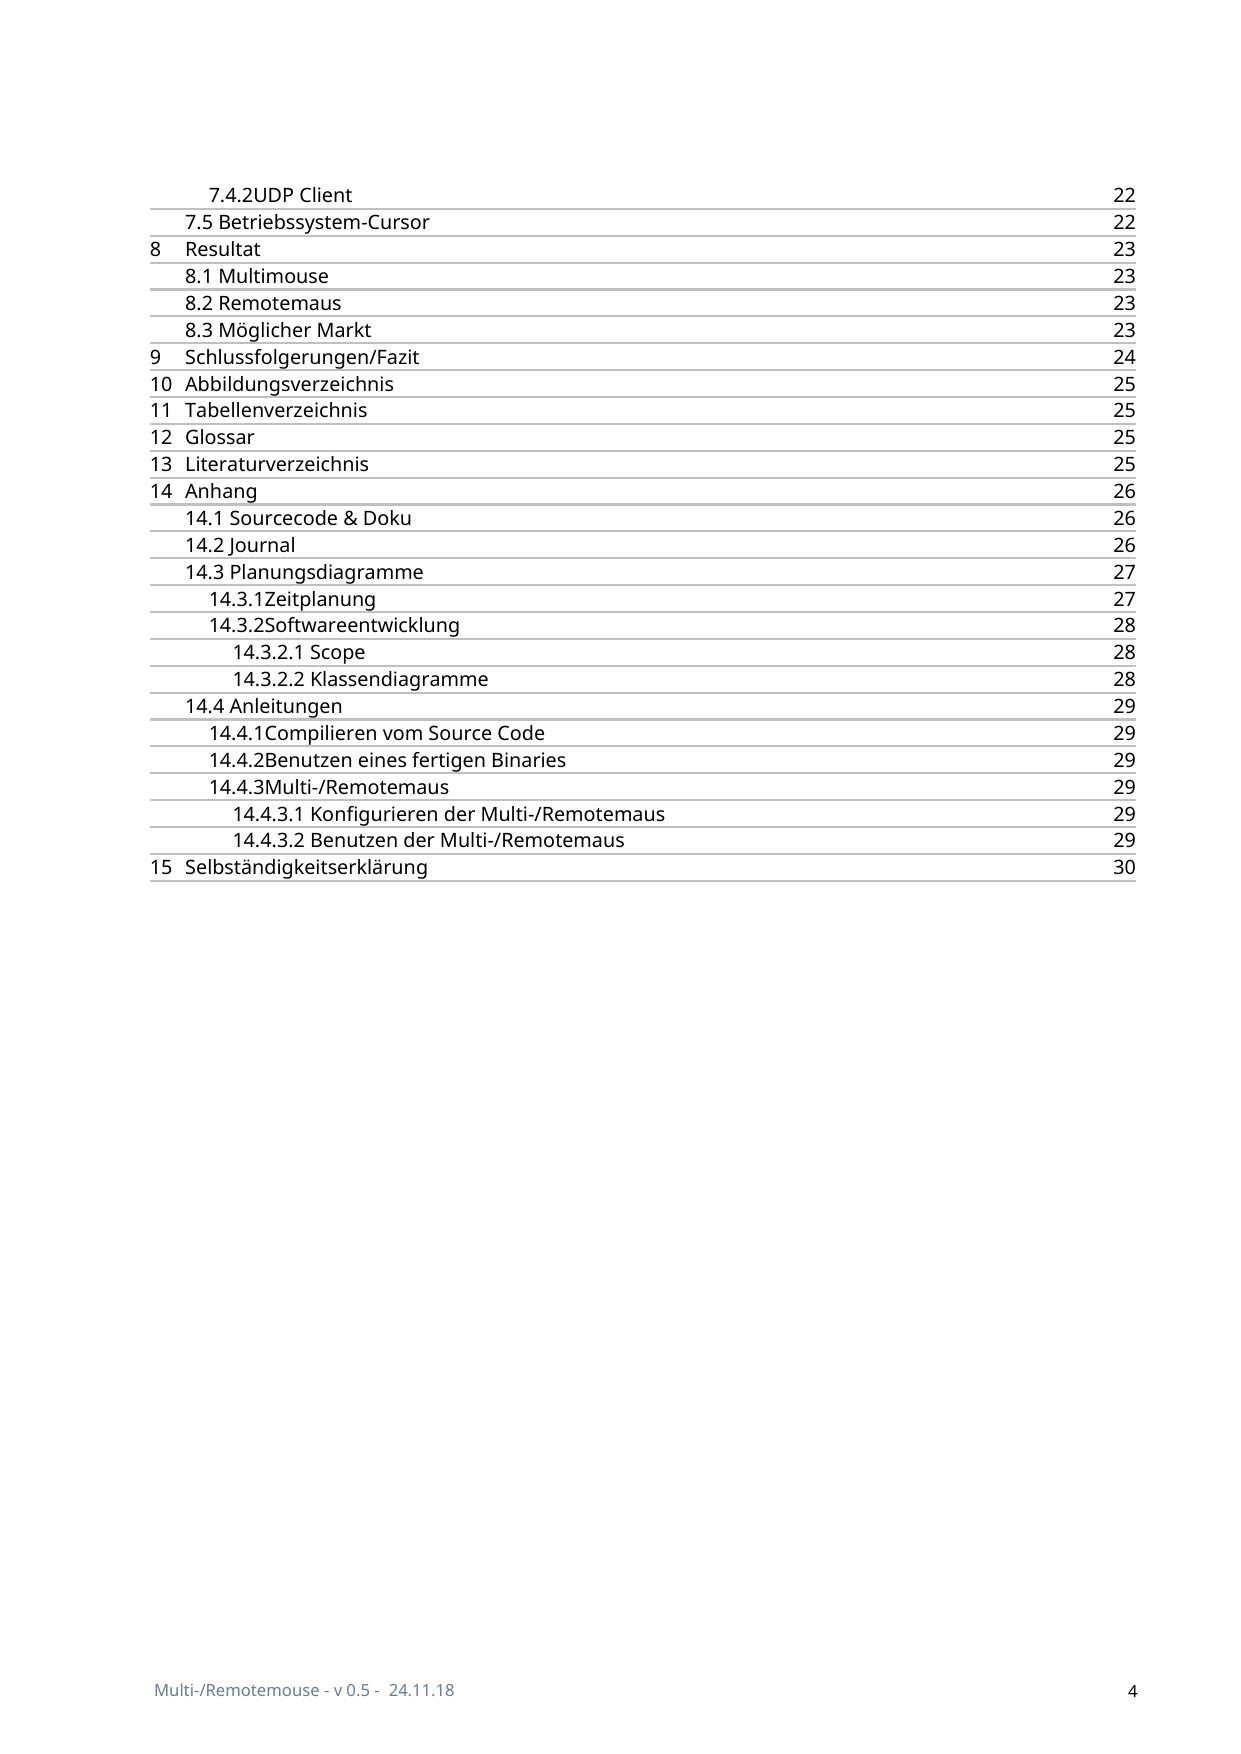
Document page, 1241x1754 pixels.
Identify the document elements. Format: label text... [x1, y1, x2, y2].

text 14.4.3Multi-/Remotemaus 29 [149, 774, 1136, 801]
text 14.3.2.2 Klassendiagramme 28 [149, 667, 1136, 694]
text 14.4 Anleitungen 29 [149, 694, 1136, 721]
text 7.4.2UDP Client 22 [149, 183, 1136, 210]
text 14.4.3.1 Konfigurieren der Multi-/Remotemaus 29 [149, 801, 1136, 828]
text 12 Glossar 25 [149, 425, 1136, 452]
text 15 Selbständigkeitserklärung 30 [149, 855, 1136, 882]
text 14.3.2.1 Scope 28 [149, 640, 1136, 667]
text 8 Resultat 23 [149, 237, 1136, 264]
text 7.5 Betriebssystem-Cursor 22 [149, 210, 1136, 237]
text 9 Schlussfolgerungen/Fazit 24 [149, 344, 1136, 371]
text 14 Anhang 26 [149, 479, 1136, 506]
text 14.3.2Softwareentwicklung 28 [149, 613, 1136, 640]
text 11 Tabellenverzeichnis 25 [149, 398, 1136, 425]
text 8.2 Remotemaus 23 [149, 291, 1136, 317]
text 14.4.3.2 Benutzen der Multi-/Remotemaus 29 [149, 828, 1136, 855]
text 14.1 Sourcecode & Doku 26 [149, 506, 1136, 532]
text 14.4.1Compilieren vom Source Code 29 [149, 721, 1136, 747]
text 8.1 Multimouse 23 [149, 264, 1136, 291]
text 8.3 Möglicher Markt 23 [149, 317, 1136, 344]
text 10 Abbildungsverzeichnis 25 [149, 371, 1136, 398]
text 14.2 Journal 26 [149, 532, 1136, 559]
text 14.4.2Benutzen eines fertigen Binaries 29 [149, 747, 1136, 774]
text 13 Literaturverzeichnis 25 [149, 452, 1136, 479]
text 14.3 Planungsdiagramme 27 [149, 559, 1136, 586]
text 14.3.1Zeitplanung 27 [149, 586, 1136, 613]
